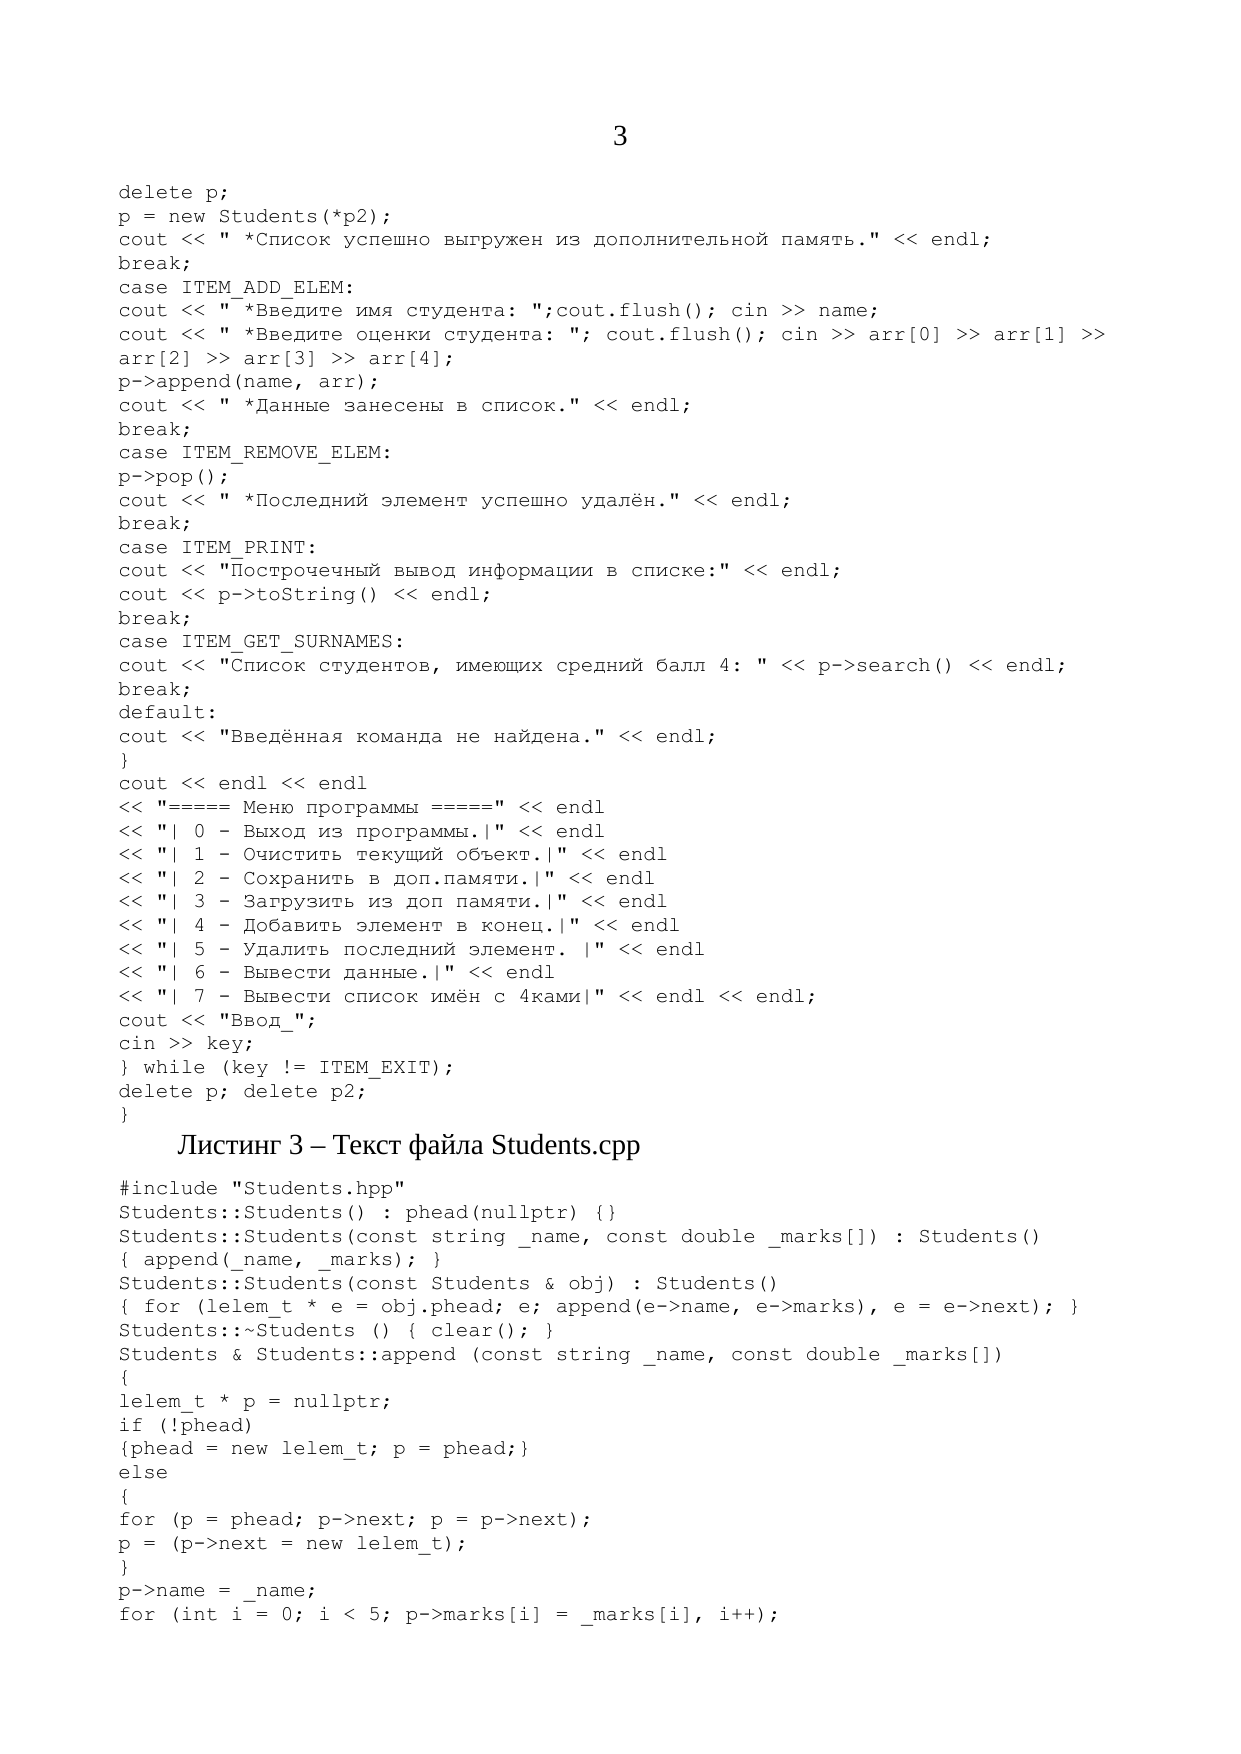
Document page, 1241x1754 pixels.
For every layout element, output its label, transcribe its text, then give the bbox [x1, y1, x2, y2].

text cout << "Введённая команда не найдена." << endl; [118, 725, 1122, 749]
text << "| 1 - Очистить текущий объект.|" << endl [118, 843, 1122, 867]
text else [118, 1461, 1122, 1485]
text break; [118, 512, 1122, 536]
text Students::~Students () { clear(); } [118, 1319, 1122, 1343]
text cout << " *Список успешно выгружен из дополнительной память." << endl; [118, 228, 1122, 252]
text delete p; delete p2; [118, 1080, 1122, 1103]
text default: [118, 701, 1122, 725]
text #include "Students.hpp" [118, 1177, 1122, 1201]
text Students::Students() : phead(nullptr) {} [118, 1201, 1122, 1224]
text << "| 2 - Сохранить в доп.памяти.|" << endl [118, 867, 1122, 891]
text case ITEM_ADD_ELEM: [118, 276, 1122, 299]
text delete p; [118, 181, 1122, 205]
text cout << "Список студентов, имеющих средний балл 4: " << p->search() << endl; [118, 654, 1122, 678]
text } while (key != ITEM_EXIT); [118, 1056, 1122, 1080]
text break; [118, 252, 1122, 276]
text break; [118, 678, 1122, 701]
text p->append(name, arr); [118, 370, 1122, 394]
text << "| 4 - Добавить элемент в конец.|" << endl [118, 914, 1122, 938]
text cout << " *Последний элемент успешно удалён." << endl; [118, 488, 1122, 512]
text << "| 7 - Вывести список имён с 4ками|" << endl << endl; [118, 985, 1122, 1009]
text cin >> key; [118, 1032, 1122, 1056]
text << "| 5 - Удалить последний элемент. |" << endl [118, 938, 1122, 961]
text { [118, 1485, 1122, 1508]
text cout << " *Данные занесены в список." << endl; [118, 394, 1122, 418]
text } [118, 1556, 1122, 1579]
text cout << "Ввод_"; [118, 1009, 1122, 1032]
text } [118, 1103, 1122, 1127]
text for (p = phead; p->next; p = p->next); [118, 1508, 1122, 1532]
text if (!phead) [118, 1414, 1122, 1437]
text << "| 3 - Загрузить из доп памяти.|" << endl [118, 891, 1122, 914]
text { [118, 1366, 1122, 1390]
text Students & Students::append (const string _name, const double _marks[]) [118, 1343, 1122, 1366]
text } [118, 749, 1122, 772]
text {phead = new lelem_t; p = phead;} [118, 1437, 1122, 1461]
text p = (p->next = new lelem_t); [118, 1532, 1122, 1556]
text case ITEM_PRINT: [118, 536, 1122, 559]
text case ITEM_REMOVE_ELEM: [118, 441, 1122, 465]
text case ITEM_GET_SURNAMES: [118, 630, 1122, 654]
text break; [118, 418, 1122, 441]
text << "===== Меню программы =====" << endl [118, 796, 1122, 819]
text << "| 0 - Выход из программы.|" << endl [118, 819, 1122, 843]
text p = new Students(*p2); [118, 205, 1122, 228]
text cout << p->toString() << endl; [118, 583, 1122, 607]
text break; [118, 607, 1122, 630]
text cout << "Построчечный вывод информации в списке:" << endl; [118, 559, 1122, 583]
text Students::Students(const string _name, const double _marks[]) : Students() { append(_name, _marks); } [118, 1224, 1122, 1272]
text cout << endl << endl [118, 772, 1122, 796]
text lelem_t * p = nullptr; [118, 1390, 1122, 1414]
text p->pop(); [118, 465, 1122, 488]
text p->name = _name; [118, 1579, 1122, 1603]
text cout << " *Введите имя студента: ";cout.flush(); cin >> name; [118, 299, 1122, 323]
text cout << " *Введите оценки студента: "; cout.flush(); cin >> arr[0] >> arr[1] >> arr[2] >> arr[3] >> arr[4]; [118, 323, 1122, 370]
text << "| 6 - Вывести данные.|" << endl [118, 961, 1122, 985]
text for (int i = 0; i < 5; p->marks[i] = _marks[i], i++); [118, 1603, 1122, 1627]
text Листинг 3 – Текст файла Students.cpp [118, 1127, 1122, 1161]
text Students::Students(const Students & obj) : Students() [118, 1272, 1122, 1296]
text { for (lelem_t * e = obj.phead; e; append(e->name, e->marks), e = e->next); } [118, 1296, 1122, 1319]
